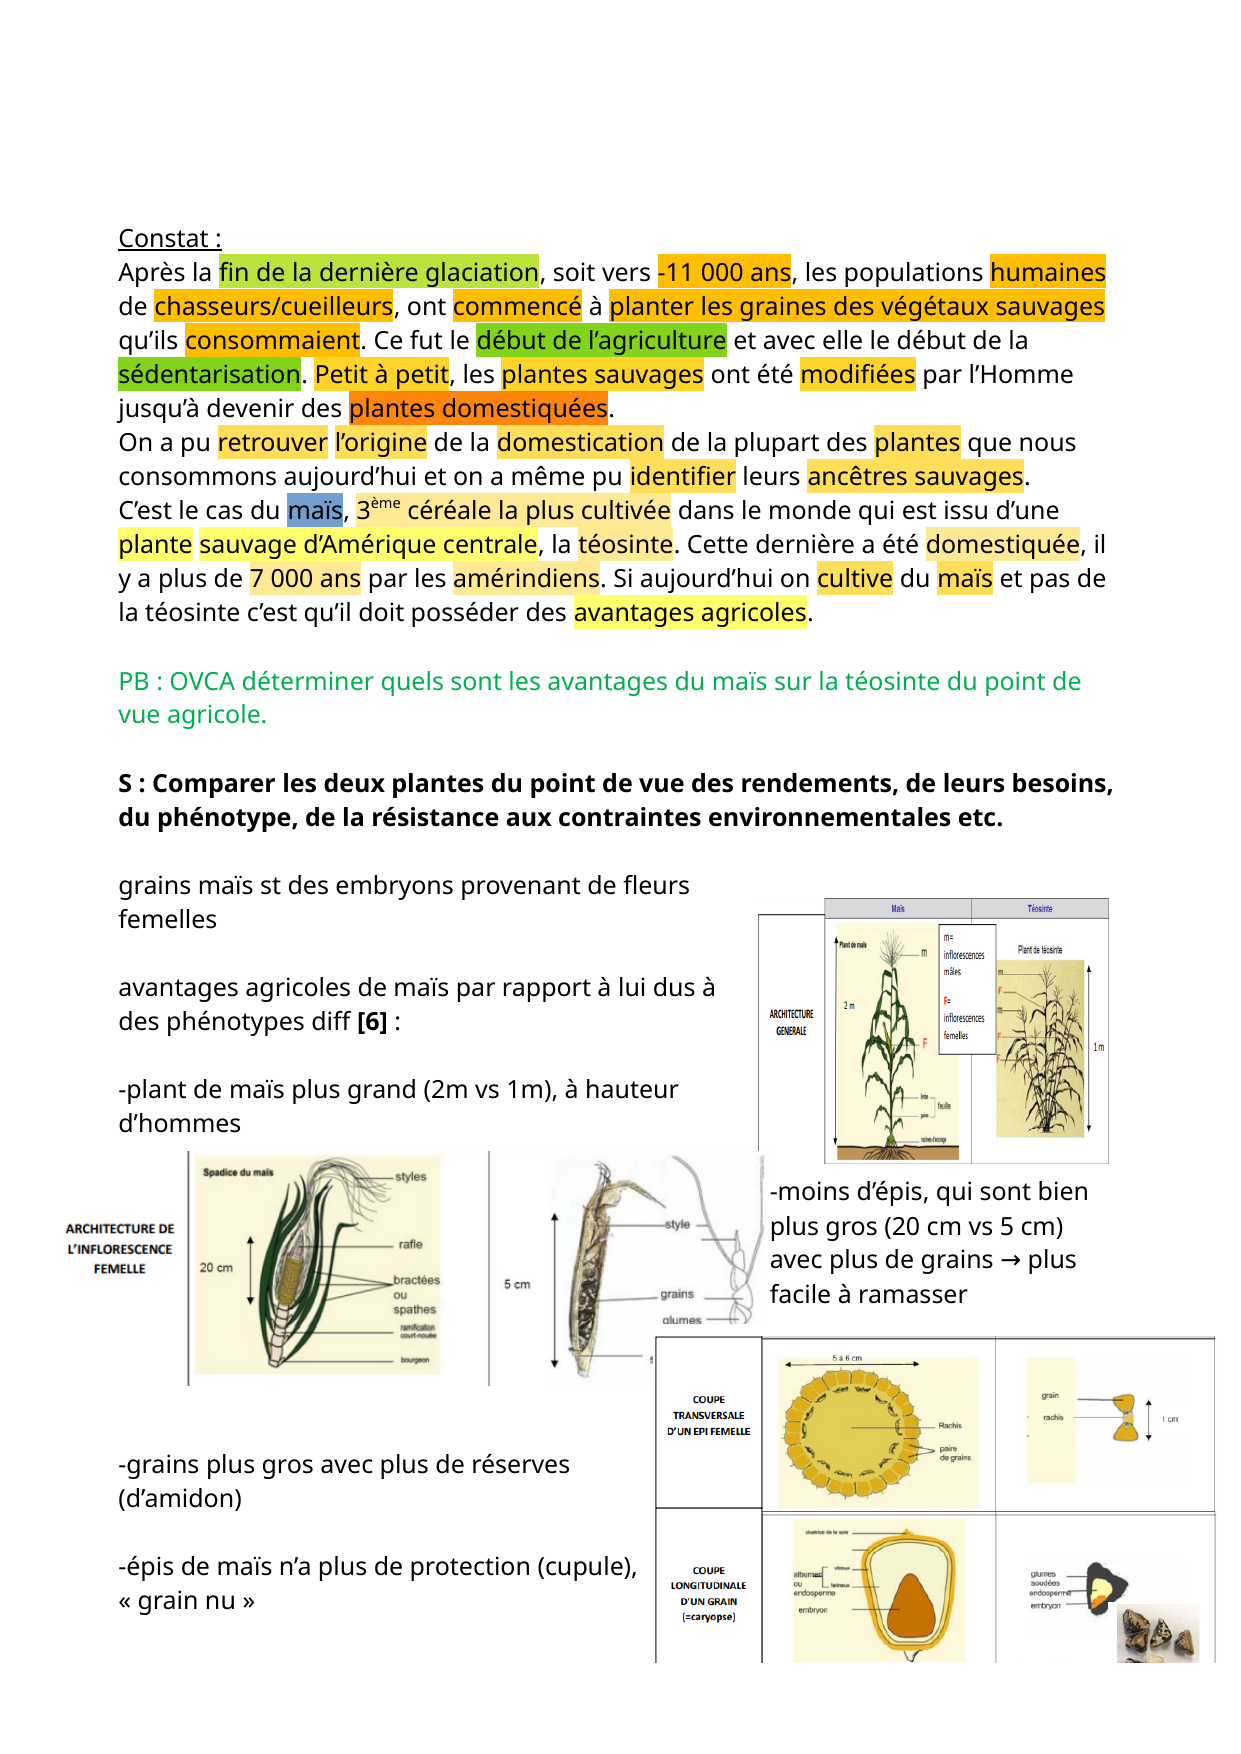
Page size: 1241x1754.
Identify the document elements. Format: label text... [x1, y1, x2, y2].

text -plant de maïs plus grand (2m vs 1m), à hauteur d’hommes [118, 1072, 757, 1140]
text -moins d’épis, qui sont bien plus gros (20 cm vs 5 cm) avec plus de grains → plus facile à ramasser [770, 1140, 1122, 1310]
text avantages agricoles de maïs par rapport à lui dus à des phénotypes diff [6] : [118, 970, 757, 1038]
picture [56, 896, 1220, 1663]
text Après la fin de la dernière glaciation, soit vers -11 000 ans, les populations humaines de chasseurs/cueilleurs, ont commencé à planter les graines des végétaux sauvages qu’ils consommaient. Ce fut le début de l’agriculture et avec elle le début de la sédentarisation. Petit à petit, les plantes sauvages ont été modifiées par l’Homme jusqu’à devenir des plantes domestiquées. [118, 254, 1122, 425]
text grains maïs st des embryons provenant de fleurs femelles [118, 867, 1122, 936]
text [118, 1140, 757, 1151]
text On a pu retrouver l’origine de la domestication de la plupart des plantes que nous consommons aujourd’hui et on a même pu identifier leurs ancêtres sauvages. [118, 425, 1122, 493]
text PB : OVCA déterminer quels sont les avantages du maïs sur la téosinte du point de vue agricole. [118, 663, 1122, 731]
text Constat : [118, 220, 1122, 254]
text C’est le cas du maïs, 3ème céréale la plus cultivée dans le monde qui est issu d’une plante sauvage d’Amérique centrale, la téosinte. Cette dernière a été domestiquée, il y a plus de 7 000 ans par les amérindiens. Si aujourd’hui on cultive du maïs et pas de la téosinte c’est qu’il doit posséder des avantages agricoles. [118, 493, 1122, 629]
text -épis de maïs n’a plus de protection (cupule), « grain nu » [118, 1549, 653, 1617]
text -grains plus gros avec plus de réserves (d’amidon) [118, 1447, 653, 1515]
text S : Comparer les deux plantes du point de vue des rendements, de leurs besoins, du phénotype, de la résistance aux contraintes environnementales etc. [118, 765, 1122, 833]
